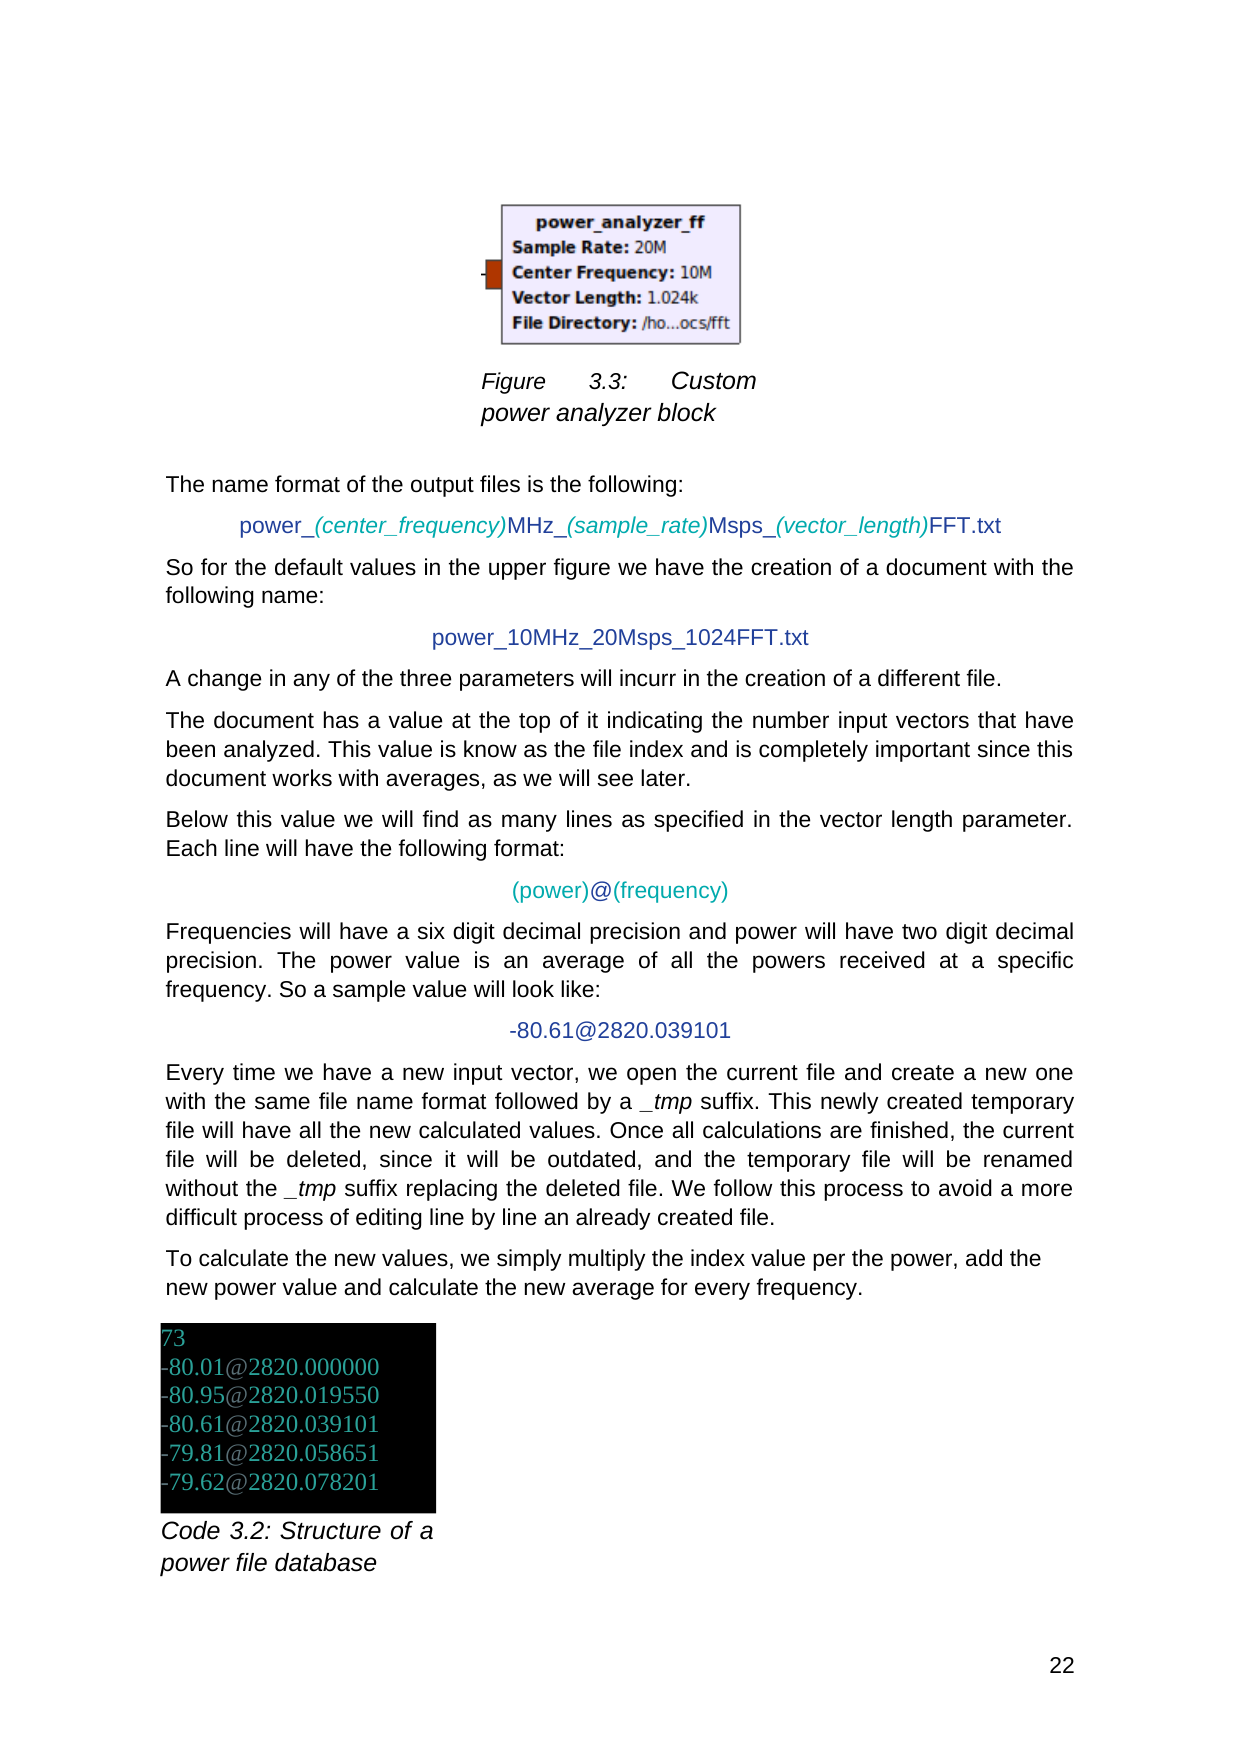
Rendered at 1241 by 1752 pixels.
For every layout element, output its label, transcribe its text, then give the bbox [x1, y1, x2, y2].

text (power)@(frequency) [165, 877, 1075, 903]
text -80.61@2820.039101 [165, 1017, 1075, 1044]
text Figure 3.3: Custom power analyzer block [481, 359, 759, 426]
text So for the default values in the upper figure we have the creation of a document with the following name: [165, 553, 1075, 609]
picture [481, 189, 760, 359]
text Below this value we will find as many lines as specified in the vector length parameter. Each line will have the following format: [165, 806, 1075, 861]
text Every time we have a new input vector, we open the current file and create a new one with the same file name format followed by a _tmp suffix. This newly created temporary file will have all the new calculated values. Once all calculations are finished, the current file will be deleted, since it will be outdated, and the temporary file will be renamed without the _tmp suffix replacing the deleted file. We follow this process to avoid a more difficult process of editing line by line an already created file. [165, 1059, 1075, 1230]
text Frequencies will have a six digit decimal precision and power will have two digit decimal precision. The power value is an average of all the powers received at a specific frequency. So a sample value will look like: [165, 918, 1075, 1002]
text power_(center_frequency)MHz_(sample_rate)Msps_(vector_length)FFT.txt [165, 512, 1075, 538]
text power_10MHz_20Msps_1024FFT.txt [165, 624, 1075, 650]
text The document has a value at the top of it indicating the number input vectors that have been analyzed. This value is know as the file index and is completely important since this document works with averages, as we will see later. [165, 707, 1075, 791]
text The name format of the output files is the following: [165, 471, 1075, 497]
text A change in any of the three parameters will incurr in the creation of a different file. [165, 665, 1075, 692]
text To calculate the new values, we simply multiply the index value per the power, add the new power value and calculate the new average for every frequency. [165, 1245, 1075, 1300]
text Code 3.2: Structure of a power file database [161, 1514, 436, 1577]
